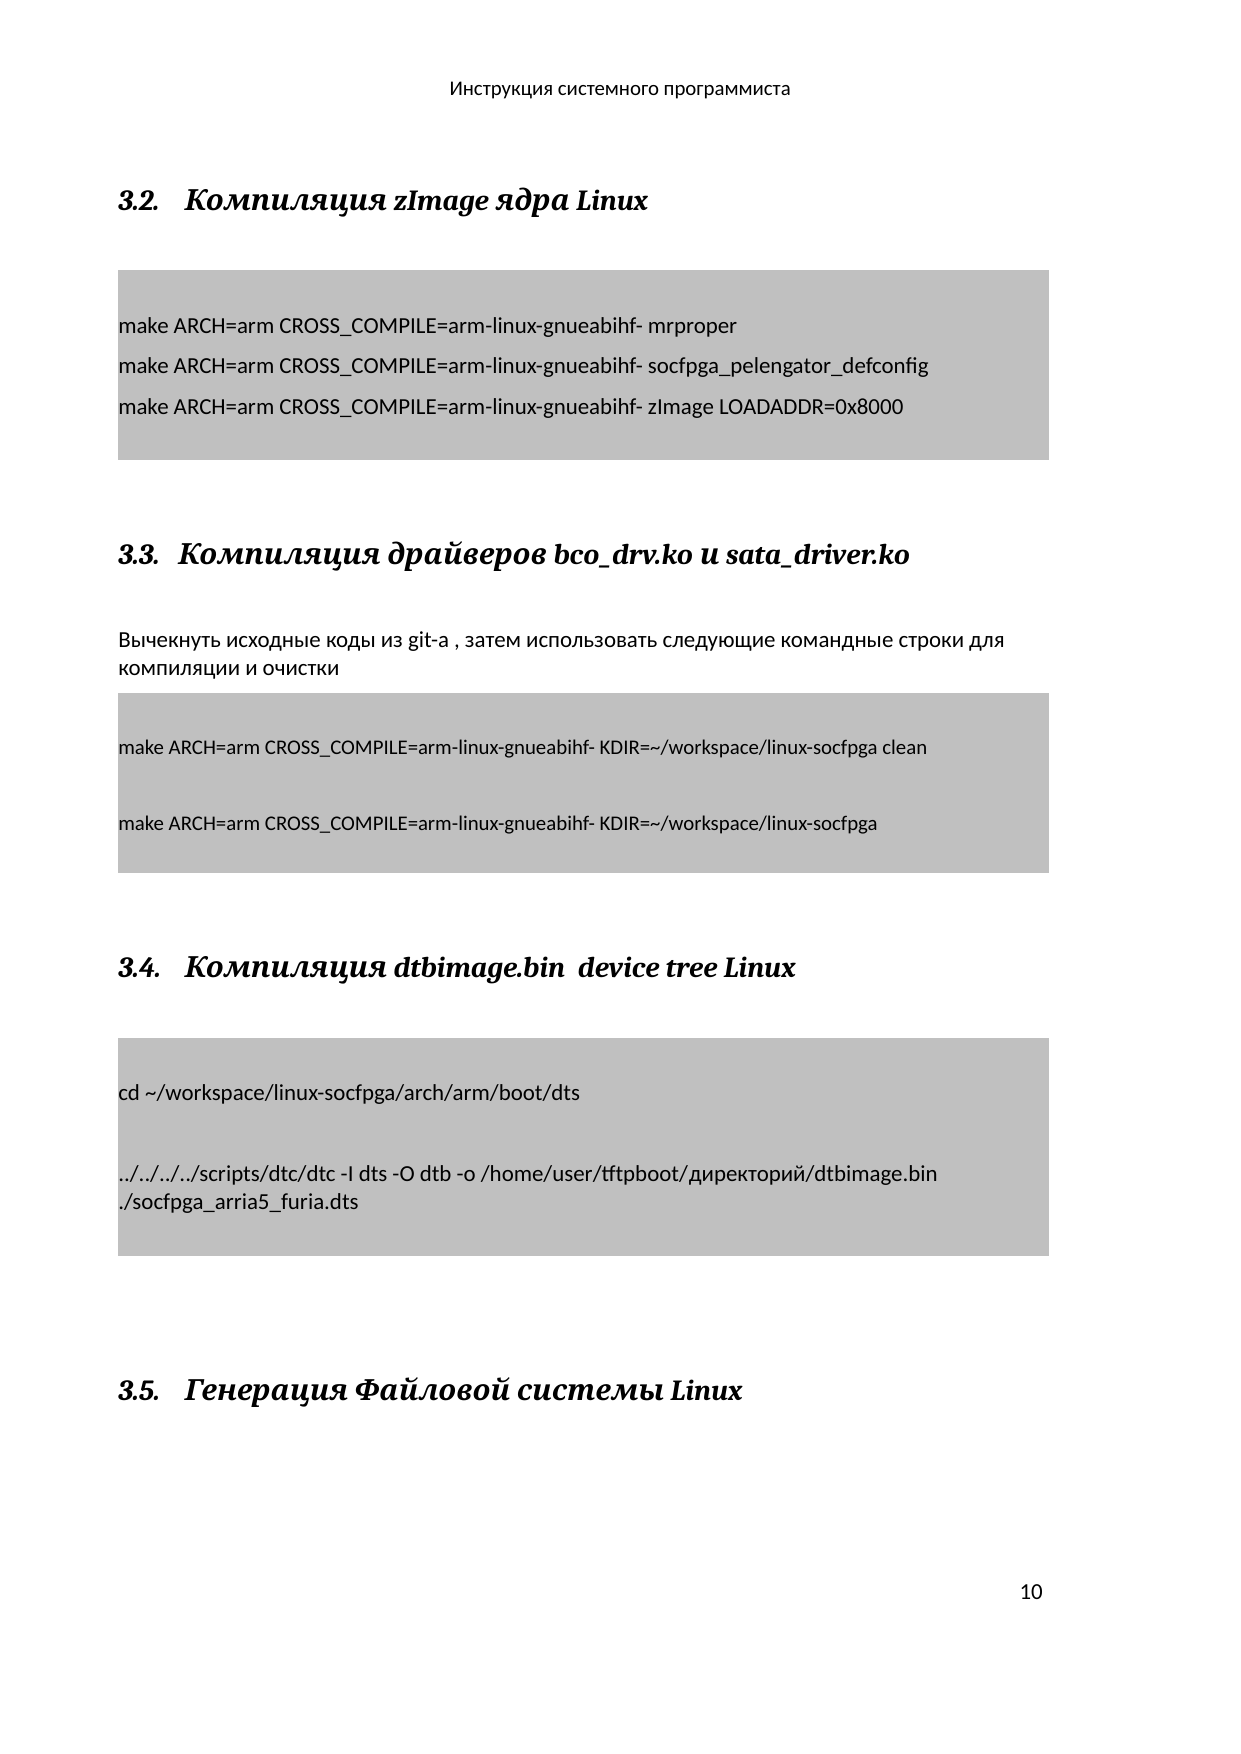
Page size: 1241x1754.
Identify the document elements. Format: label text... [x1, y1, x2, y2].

subtitle Компиляция dtbimage.bin device tree Linux [118, 951, 1122, 985]
text make ARCH=arm CROSS_COMPILE=arm-linux-gnueabihf- zImage LOADADDR=0x8000 [118, 392, 1049, 420]
text make ARCH=arm CROSS_COMPILE=arm-linux-gnueabihf- mrproper [118, 311, 1049, 339]
subtitle Компиляция драйверов bco_drv.ko и sata_driver.ko [118, 538, 1122, 572]
subtitle Компиляция zImage ядра Linux [118, 184, 1122, 217]
text make ARCH=arm CROSS_COMPILE=arm-linux-gnueabihf- KDIR=~/workspace/linux-socfpga [118, 810, 1049, 835]
text make ARCH=arm CROSS_COMPILE=arm-linux-gnueabihf- socfpga_pelengator_defconfig [118, 351, 1049, 379]
text cd ~/workspace/linux-socfpga/arch/arm/boot/dts [118, 1078, 1049, 1106]
subtitle Генерация Файловой системы Linux [118, 1374, 1122, 1408]
text make ARCH=arm CROSS_COMPILE=arm-linux-gnueabihf- KDIR=~/workspace/linux-socfpga clean [118, 734, 1049, 759]
text Вычекнуть исходные коды из git-a , затем использовать следующие командные строки для компиляции и очистки [118, 625, 1049, 681]
text ../../../../scripts/dtc/dtc -I dts -O dtb -o /home/user/tftpboot/директорий/dtbimage.bin ./socfpga_arria5_furia.dts [118, 1159, 1049, 1215]
